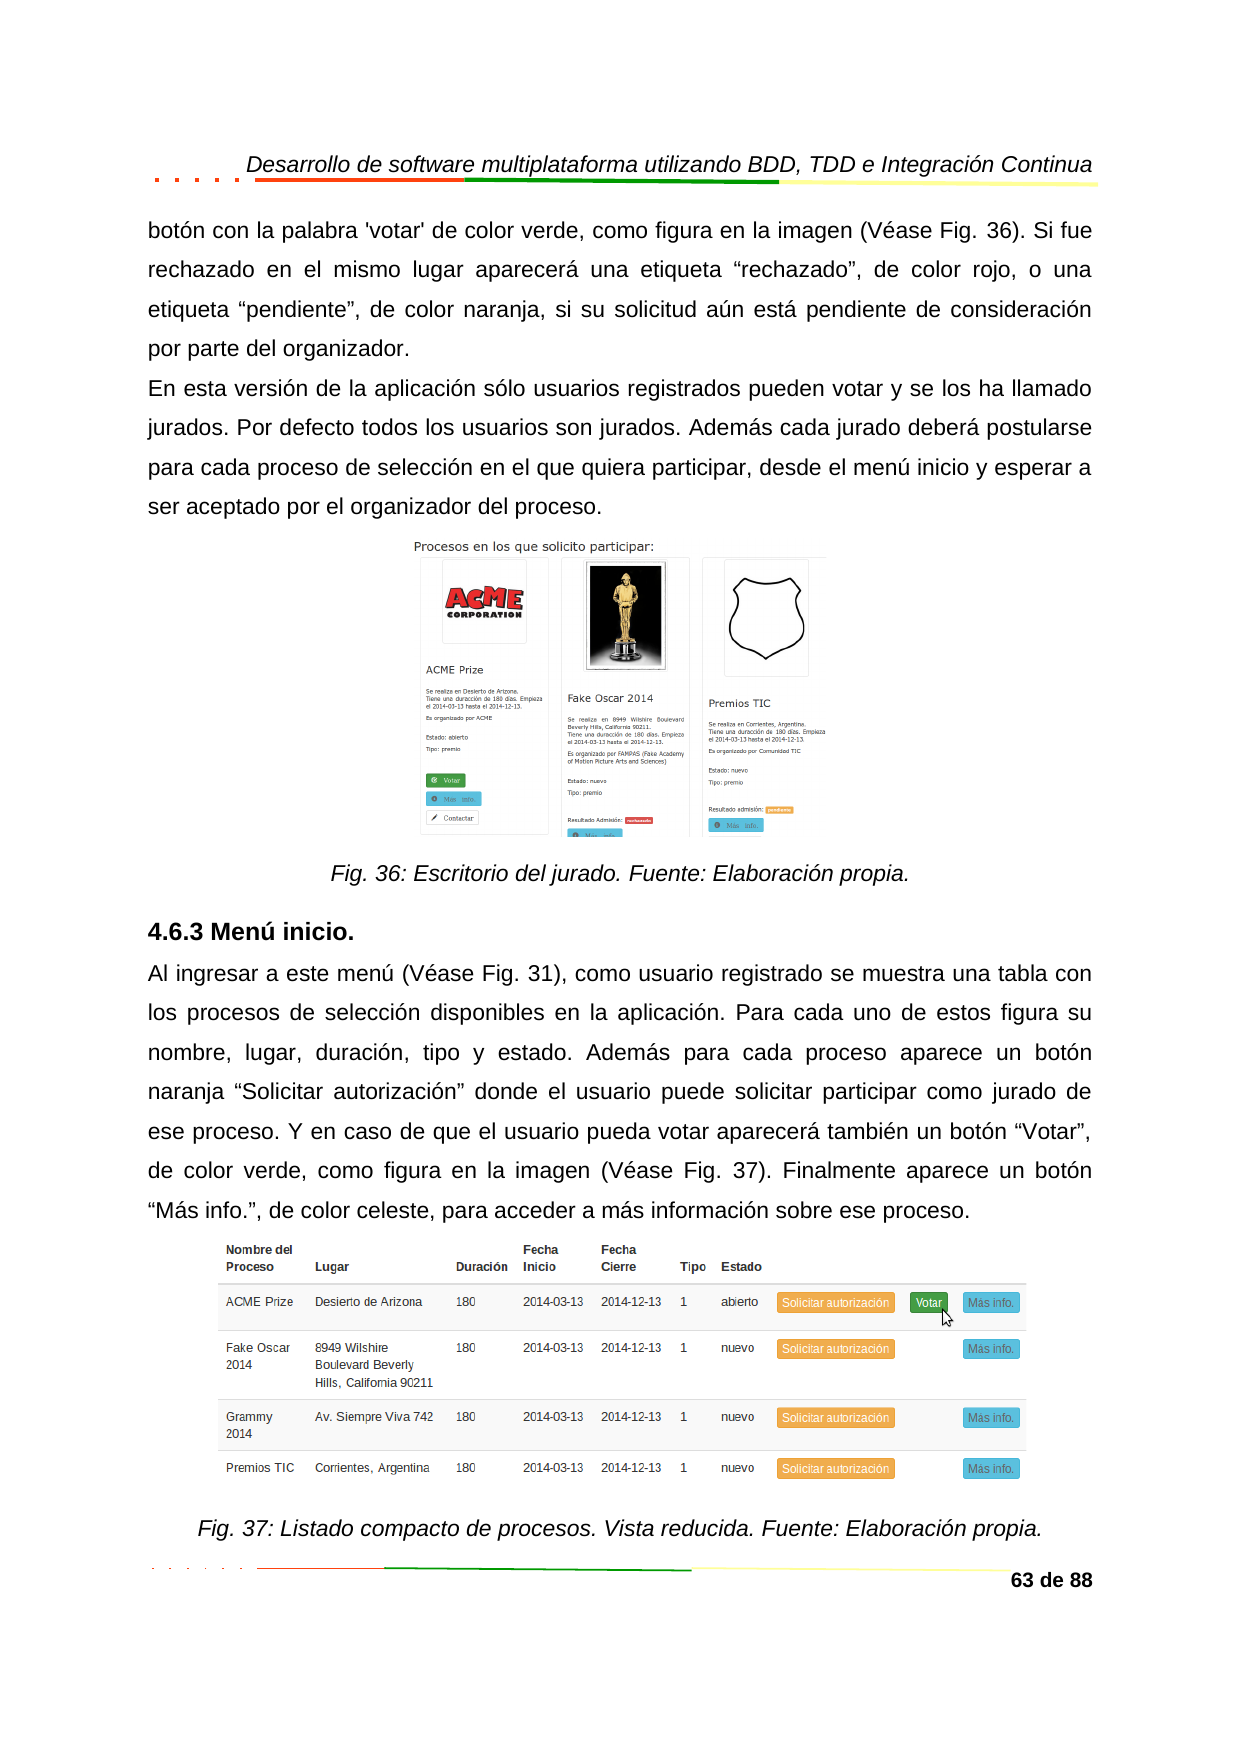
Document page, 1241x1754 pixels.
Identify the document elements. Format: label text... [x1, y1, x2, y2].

table_cell Fig. 37: Listado compacto de procesos. Vista reducida. Fuente: Elaboración propia. [148, 1496, 1093, 1559]
text botón con la palabra 'votar' de color verde, como figura en la imagen (Véase Fig. 36). Si fue rechazado en el mismo lugar aparecerá una etiqueta “rechazado”, de color rojo, o una etiqueta “pendiente”, de color naranja, si su solicitud aún está pendiente de consideración por parte del organizador. [148, 217, 1093, 361]
picture [213, 1241, 1027, 1491]
text En esta versión de la aplicación sólo usuarios registrados pueden votar y se los ha llamado jurados. Por defecto todos los usuarios son jurados. Además cada jurado deberá postularse para cada proceso de selección en el que quiera participar, desde el menú inicio y esperar a ser aceptado por el organizador del proceso. [148, 374, 1093, 519]
table_header [148, 1236, 1093, 1496]
text 4.6.3 Menú inicio. [148, 917, 1093, 945]
text Al ingresar a este menú (Véase Fig. 31), como usuario registrado se muestra una tabla con los procesos de selección disponibles en la aplicación. Para cada uno de estos figura su nombre, lugar, duración, tipo y estado. Además para cada proceso aparece un botón naranja “Solicitar autorización” donde el usuario puede solicitar participar como jurado de ese proceso. Y en caso de que el usuario pueda votar aparecerá también un botón “Votar”, de color verde, como figura en la imagen (Véase Fig. 37). Finalmente aparece un botón “Más info.”, de color celeste, para acceder a más información sobre ese proceso. [148, 960, 1093, 1223]
table_cell Fig. 36: Escritorio del jurado. Fuente: Elaboración propia. [148, 842, 1093, 905]
table_header [148, 533, 1093, 842]
picture [413, 538, 827, 837]
